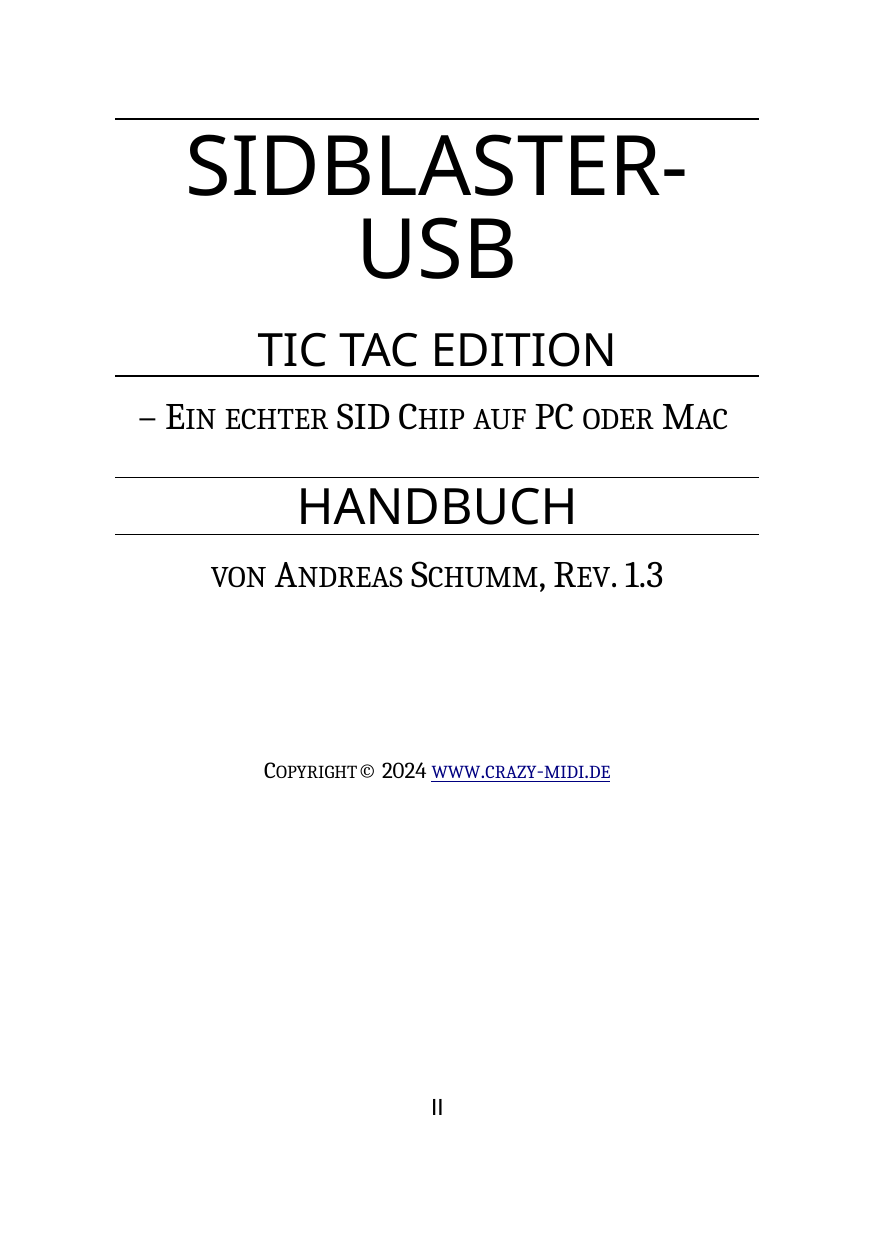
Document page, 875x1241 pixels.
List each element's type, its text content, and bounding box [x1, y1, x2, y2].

title Tic Tac Edition [115, 322, 759, 375]
subtitle – Ein echter SID Chip auf PC oder Mac [118, 396, 756, 439]
title HANDBUCH [115, 478, 759, 534]
title SIDBlaster-USB [115, 120, 759, 289]
subtitle von Andreas Schumm, Rev. 1.3 [118, 554, 756, 597]
subtitle Copyright© 2024 www.crazy-midi.de [118, 758, 756, 784]
